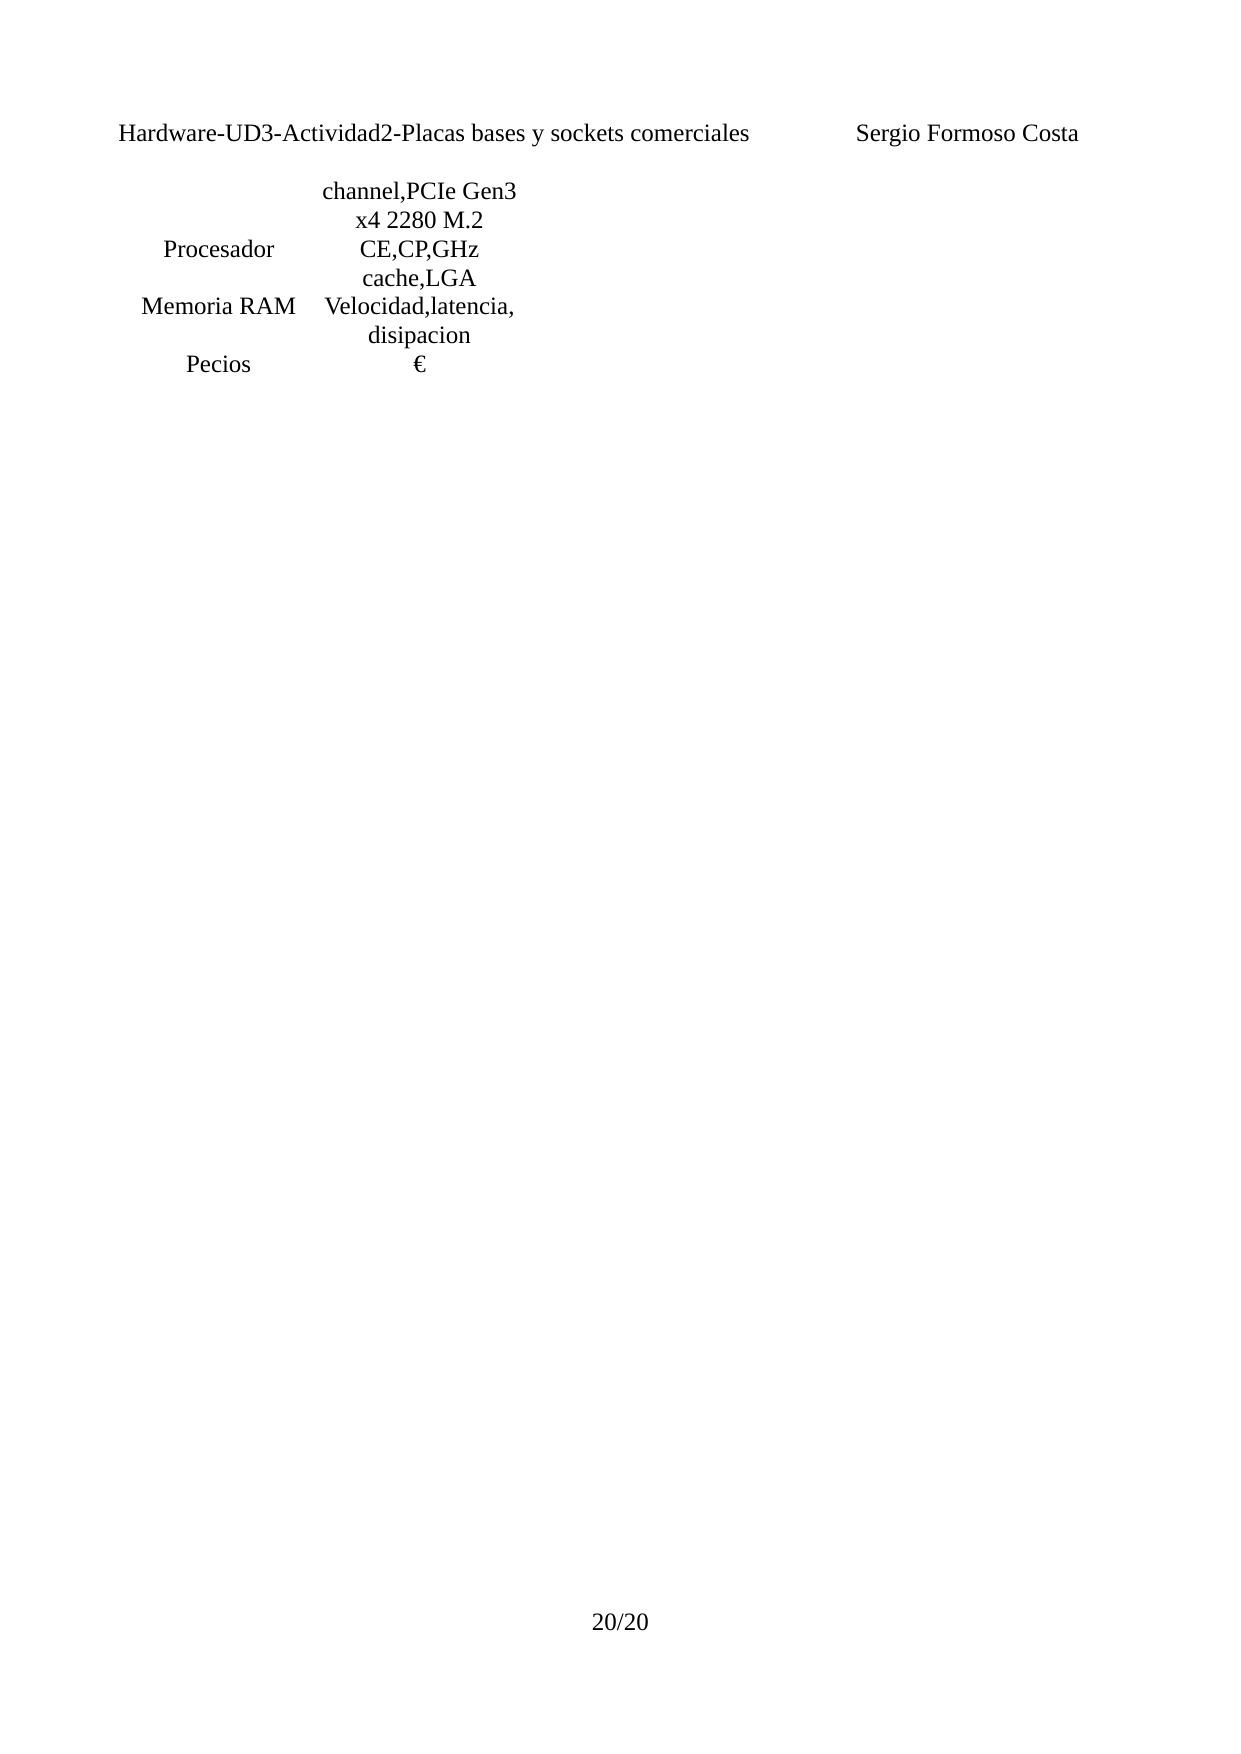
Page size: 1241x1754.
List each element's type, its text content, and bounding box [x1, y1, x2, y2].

table_cell [520, 234, 720, 291]
table_cell € [319, 349, 520, 378]
table_cell [118, 176, 319, 234]
table_cell Velocidad,latencia,disipacion [319, 291, 520, 349]
table_cell CE,CP,GHz cache,LGA [319, 234, 520, 291]
table_cell Pecios [118, 349, 319, 378]
table_cell [720, 291, 921, 349]
table_cell channel,PCIe Gen3 x4 2280 M.2 [319, 176, 520, 234]
table_cell [520, 176, 720, 234]
table_cell [921, 349, 1122, 378]
table_cell Memoria RAM [118, 291, 319, 349]
table_cell [720, 176, 921, 234]
table_cell [520, 291, 720, 349]
table_cell [720, 349, 921, 378]
table_cell [520, 349, 720, 378]
table_cell [921, 176, 1122, 234]
table_cell [921, 234, 1122, 291]
table_cell [720, 234, 921, 291]
table_cell Procesador [118, 234, 319, 291]
table_cell [921, 291, 1122, 349]
